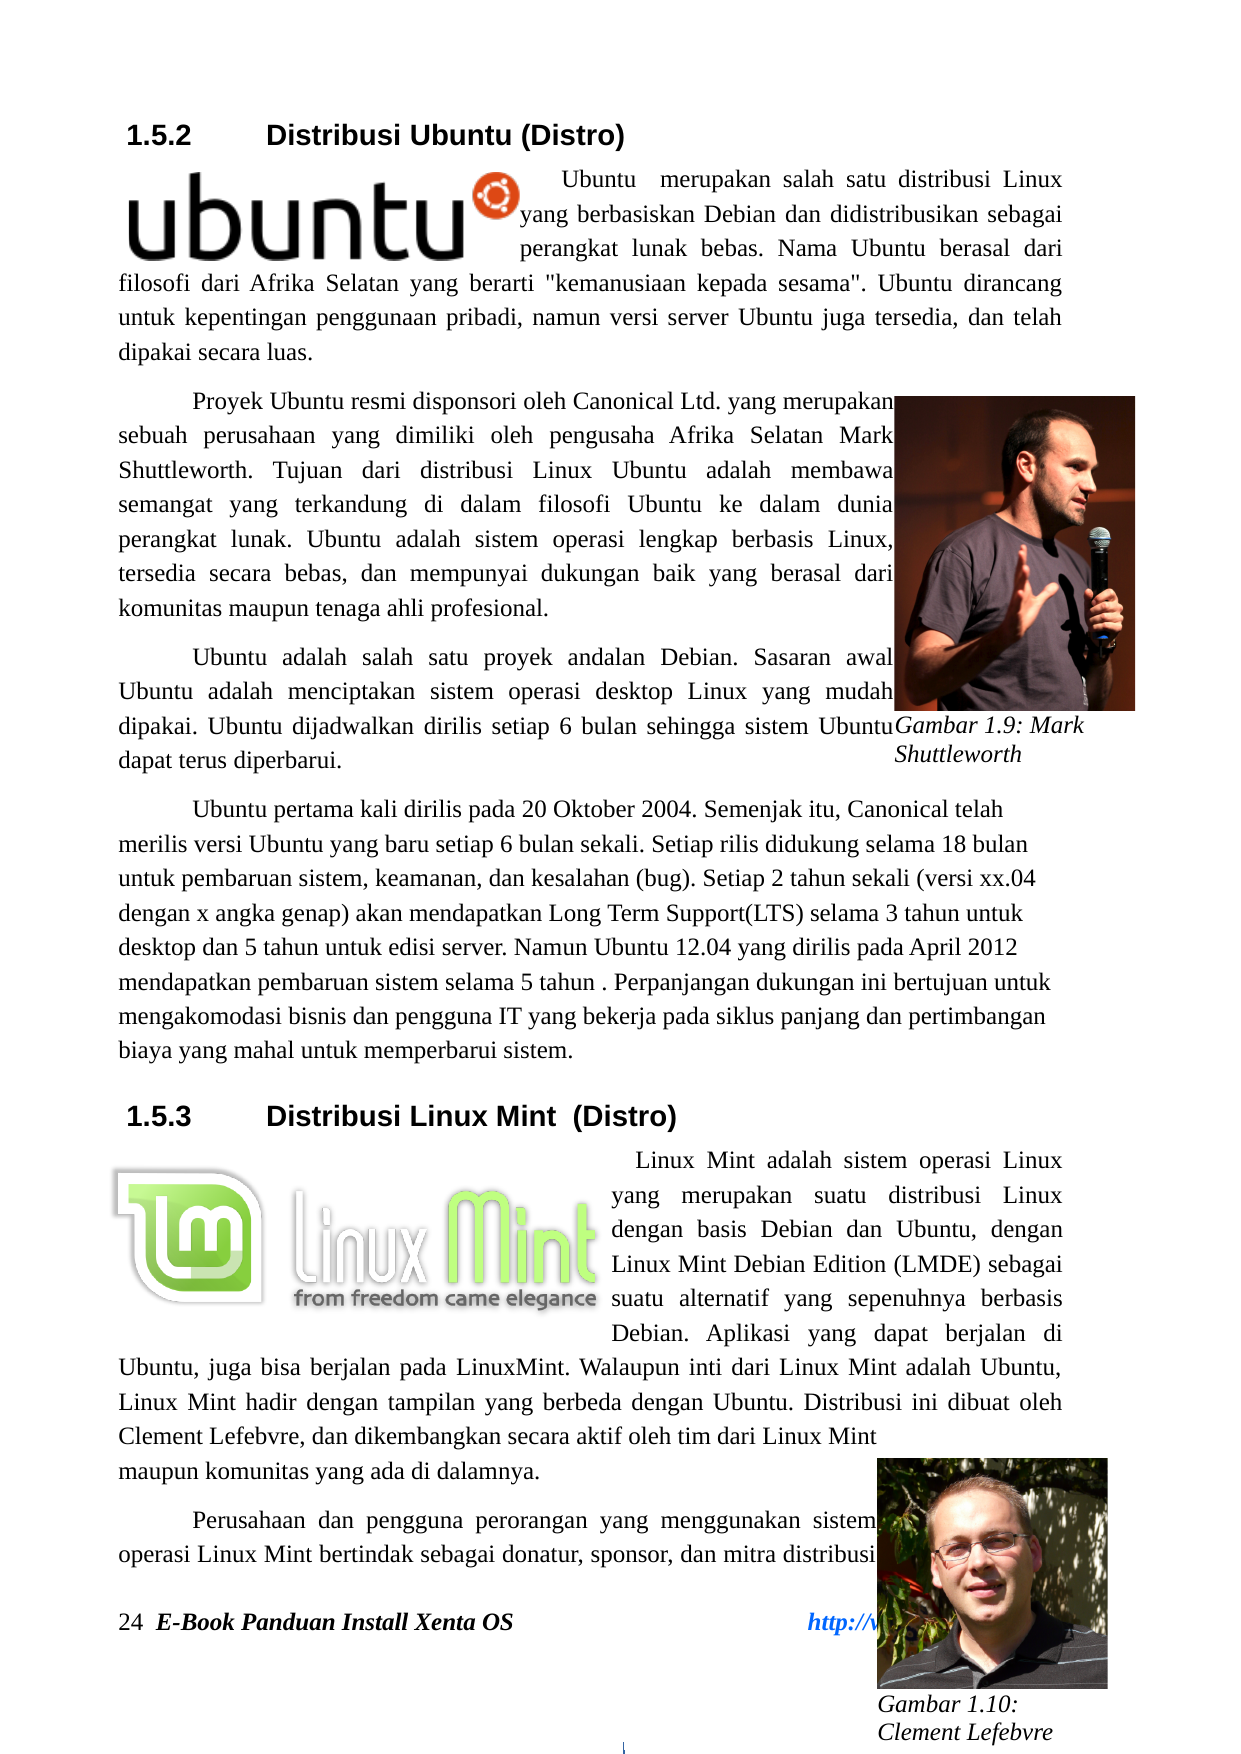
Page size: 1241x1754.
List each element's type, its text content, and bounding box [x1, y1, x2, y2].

text Linux Mint adalah sistem operasi Linux yang merupakan suatu distribusi Linux dengan basis Debian dan Ubuntu, dengan Linux Mint Debian Edition (LMDE) sebagai suatu alternatif yang sepenuhnya berbasis Debian. Aplikasi yang dapat berjalan di Ubuntu, juga bisa berjalan pada LinuxMint. Walaupun inti dari Linux Mint adalah Ubuntu, Linux Mint hadir dengan tampilan yang berbeda dengan Ubuntu. Distribusi ini dibuat oleh Clement Lefebvre, dan dikembangkan secara aktif oleh tim dari Linux Mint maupun komunitas yang ada di dalamnya. [118, 1146, 1063, 1484]
text Ubuntu adalah salah satu proyek andalan Debian. Sasaran awal Ubuntu adalah menciptakan sistem operasi desktop Linux yang mudah dipakai. Ubuntu dijadwalkan dirilis setiap 6 bulan sehingga sistem Ubuntu dapat terus diperbarui. [118, 642, 1063, 774]
picture [100, 1161, 612, 1325]
text Proyek Ubuntu resmi disponsori oleh Canonical Ltd. yang merupakan sebuah perusahaan yang dimiliki oleh pengusaha Afrika Selatan Mark Shuttleworth. Tujuan dari distribusi Linux Ubuntu adalah membawa semangat yang terkandung di dalam filosofi Ubuntu ke dalam dunia perangkat lunak. Ubuntu adalah sistem operasi lengkap berbasis Linux, tersedia secara bebas, dan mempunyai dukungan baik yang berasal dari komunitas maupun tenaga ahli profesional. [118, 384, 1135, 621]
picture [877, 1458, 1108, 1689]
subtitle Distribusi Ubuntu (Distro) [118, 118, 1063, 152]
subtitle Distribusi Linux Mint (Distro) [118, 1099, 1063, 1133]
text Ubuntu merupakan salah satu distribusi Linux yang berbasiskan Debian dan didistribusikan sebagai perangkat lunak bebas. Nama Ubuntu berasal dari filosofi dari Afrika Selatan yang berarti "kemanusiaan kepada sesama". Ubuntu dirancang untuk kepentingan penggunaan pribadi, namun versi server Ubuntu juga tersedia, dan telah dipakai secara luas. [118, 164, 1063, 366]
picture [894, 396, 943, 711]
text Gambar 1.10: Clement Lefebvre [877, 1689, 1108, 1746]
picture [128, 172, 520, 261]
text Gambar 1.9: Mark Shuttleworth [894, 397, 1135, 767]
text Ubuntu pertama kali dirilis pada 20 Oktober 2004. Semenjak itu, Canonical telah merilis versi Ubuntu yang baru setiap 6 bulan sekali. Setiap rilis didukung selama 18 bulan untuk pembaruan sistem, keamanan, dan kesalahan (bug). Setiap 2 tahun sekali (versi xx.04 dengan x angka genap) akan mendapatkan Long Term Support(LTS) selama 3 tahun untuk desktop dan 5 tahun untuk edisi server. Namun Ubuntu 12.04 yang dirilis pada April 2012 mendapatkan pembaruan sistem selama 5 tahun . Perpanjangan dukungan ini bertujuan untuk mengakomodasi bisnis dan pengguna IT yang bekerja pada siklus panjang dan pertimbangan biaya yang mahal untuk memperbarui sistem. [118, 794, 1063, 1064]
text Perusahaan dan pengguna perorangan yang menggunakan sistem operasi Linux Mint bertindak sebagai donatur, sponsor, dan mitra distribusi [118, 1505, 877, 1568]
